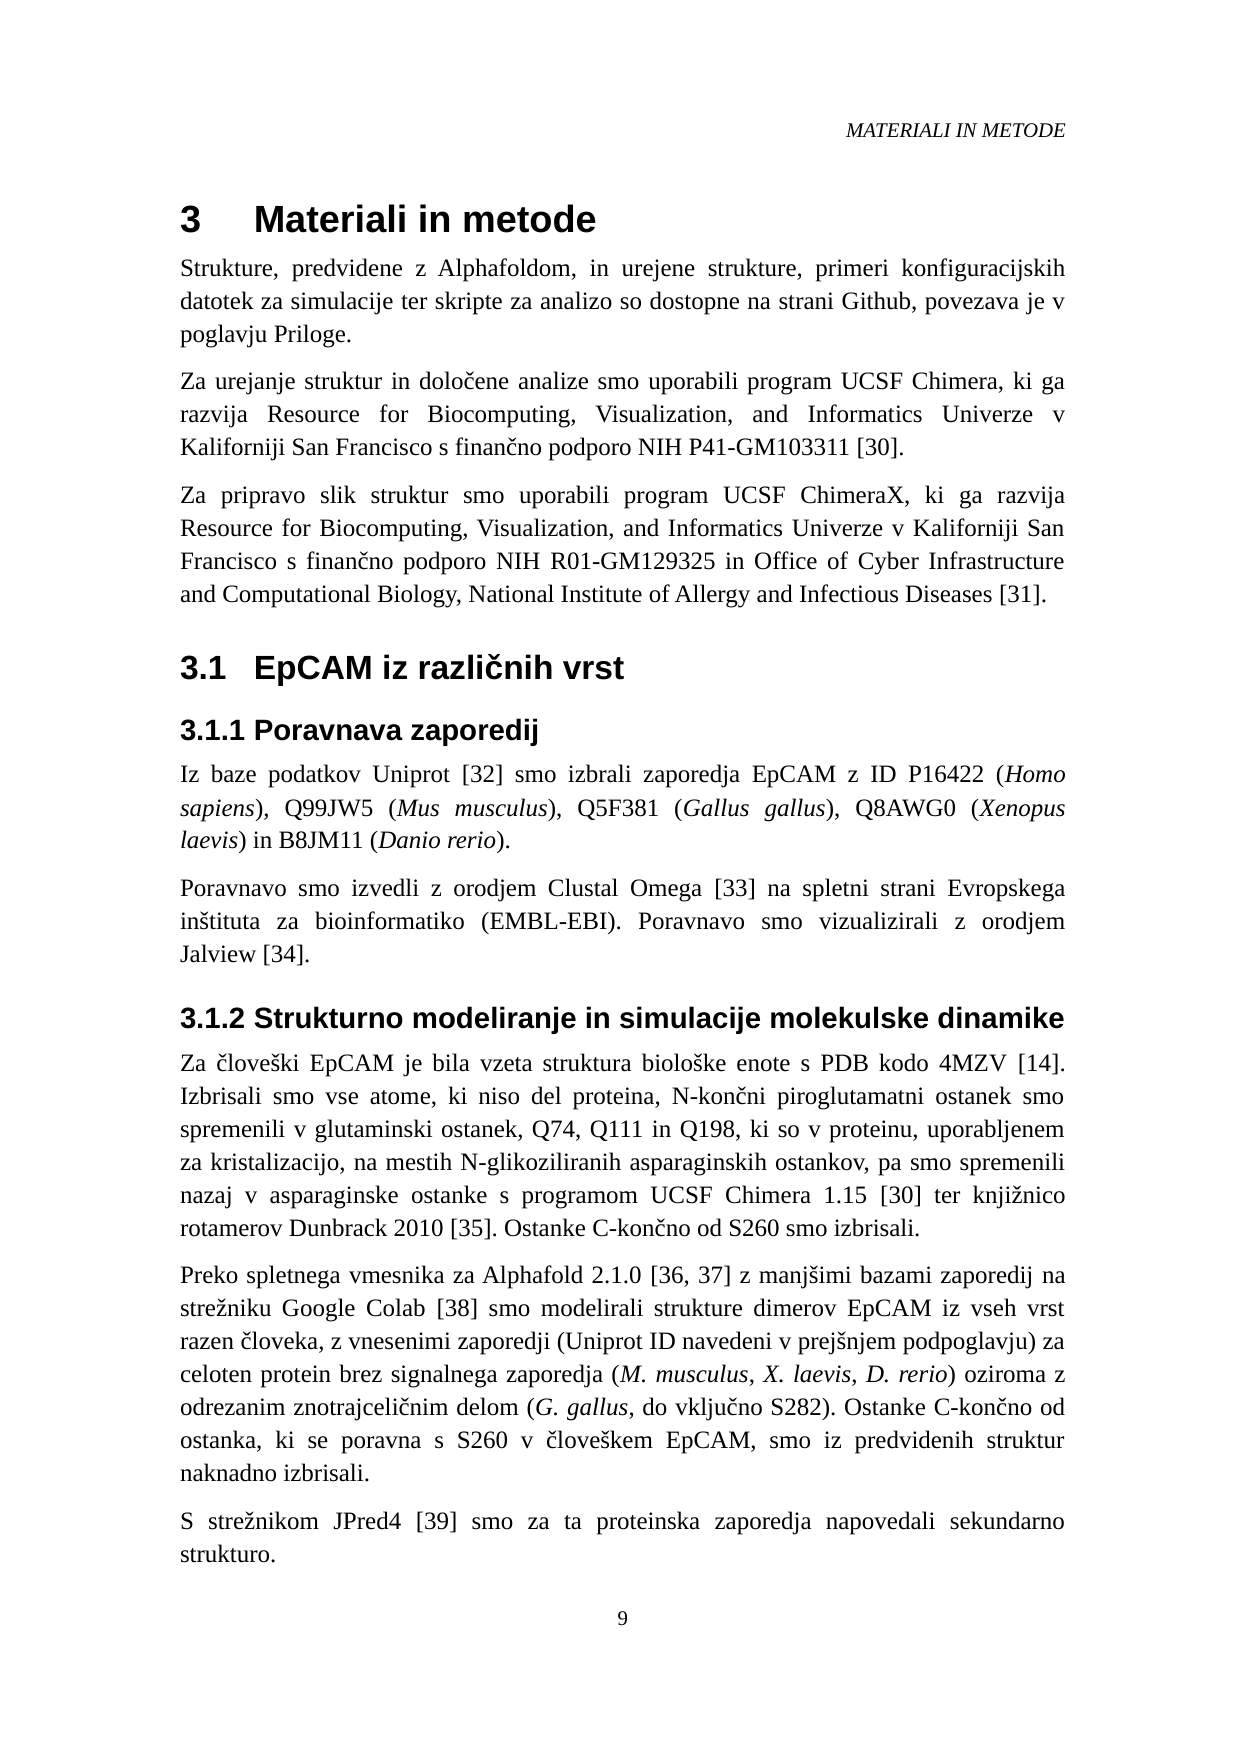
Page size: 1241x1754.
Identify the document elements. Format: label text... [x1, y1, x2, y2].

text Za pripravo slik struktur smo uporabili program UCSF ChimeraX, ki ga razvija Resource for Biocomputing, Visualization, and Informatics Univerze v Kaliforniji San Francisco s finančno podporo NIH R01-GM129325 in Office of Cyber Infrastructure and Computational Biology, National Institute of Allergy and Infectious Diseases [31]. [180, 480, 1066, 608]
text Poravnavo smo izvedli z orodjem Clustal Omega [33] na spletni strani Evropskega inštituta za bioinformatiko (EMBL-EBI). Poravnavo smo vizualizirali z orodjem Jalview [34]. [180, 873, 1066, 968]
subtitle EpCAM iz različnih vrst [180, 648, 1066, 686]
text Preko spletnega vmesnika za Alphafold 2.1.0 [36, 37] z manjšimi bazami zaporedij na strežniku Google Colab [38] smo modelirali strukture dimerov EpCAM iz vseh vrst razen človeka, z vnesenimi zaporedji (Uniprot ID navedeni v prejšnjem podpoglavju) za celoten protein brez signalnega zaporedja (M. musculus, X. laevis, D. rerio) oziroma z odrezanim znotrajceličnim delom (G. gallus, do vključno S282). Ostanke C-končno od ostanka, ki se poravna s S260 v človeškem EpCAM, smo iz predvidenih struktur naknadno izbrisali. [180, 1260, 1066, 1487]
subtitle Poravnava zaporedij [180, 713, 1066, 747]
text Iz baze podatkov Uniprot [32] smo izbrali zaporedja EpCAM z ID P16422 (Homo sapiens), Q99JW5 (Mus musculus), Q5F381 (Gallus gallus), Q8AWG0 (Xenopus laevis) in B8JM11 (Danio rerio). [180, 759, 1066, 854]
text Za človeški EpCAM je bila vzeta struktura biološke enote s PDB kodo 4MZV [14]. Izbrisali smo vse atome, ki niso del proteina, N-končni piroglutamatni ostanek smo spremenili v glutaminski ostanek, Q74, Q111 in Q198, ki so v proteinu, uporabljenem za kristalizacijo, na mestih N-glikoziliranih asparaginskih ostankov, pa smo spremenili nazaj v asparaginske ostanke s programom UCSF Chimera 1.15 [30] ter knjižnico rotamerov Dunbrack 2010 [35]. Ostanke C-končno od S260 smo izbrisali. [180, 1048, 1066, 1242]
subtitle Strukturno modeliranje in simulacije molekulske dinamike [180, 1001, 1066, 1035]
text Za urejanje struktur in določene analize smo uporabili program UCSF Chimera, ki ga razvija Resource for Biocomputing, Visualization, and Informatics Univerze v Kaliforniji San Francisco s finančno podporo NIH P41-GM103311 [30]. [180, 366, 1066, 461]
text S strežnikom JPred4 [39] smo za ta proteinska zaporedja napovedali sekundarno strukturo. [180, 1506, 1066, 1568]
text Strukture, predvidene z Alphafoldom, in urejene strukture, primeri konfiguracijskih datotek za simulacije ter skripte za analizo so dostopne na strani Github, povezava je v poglavju Priloge. [180, 253, 1066, 348]
subtitle Materiali in metode [180, 197, 1066, 240]
